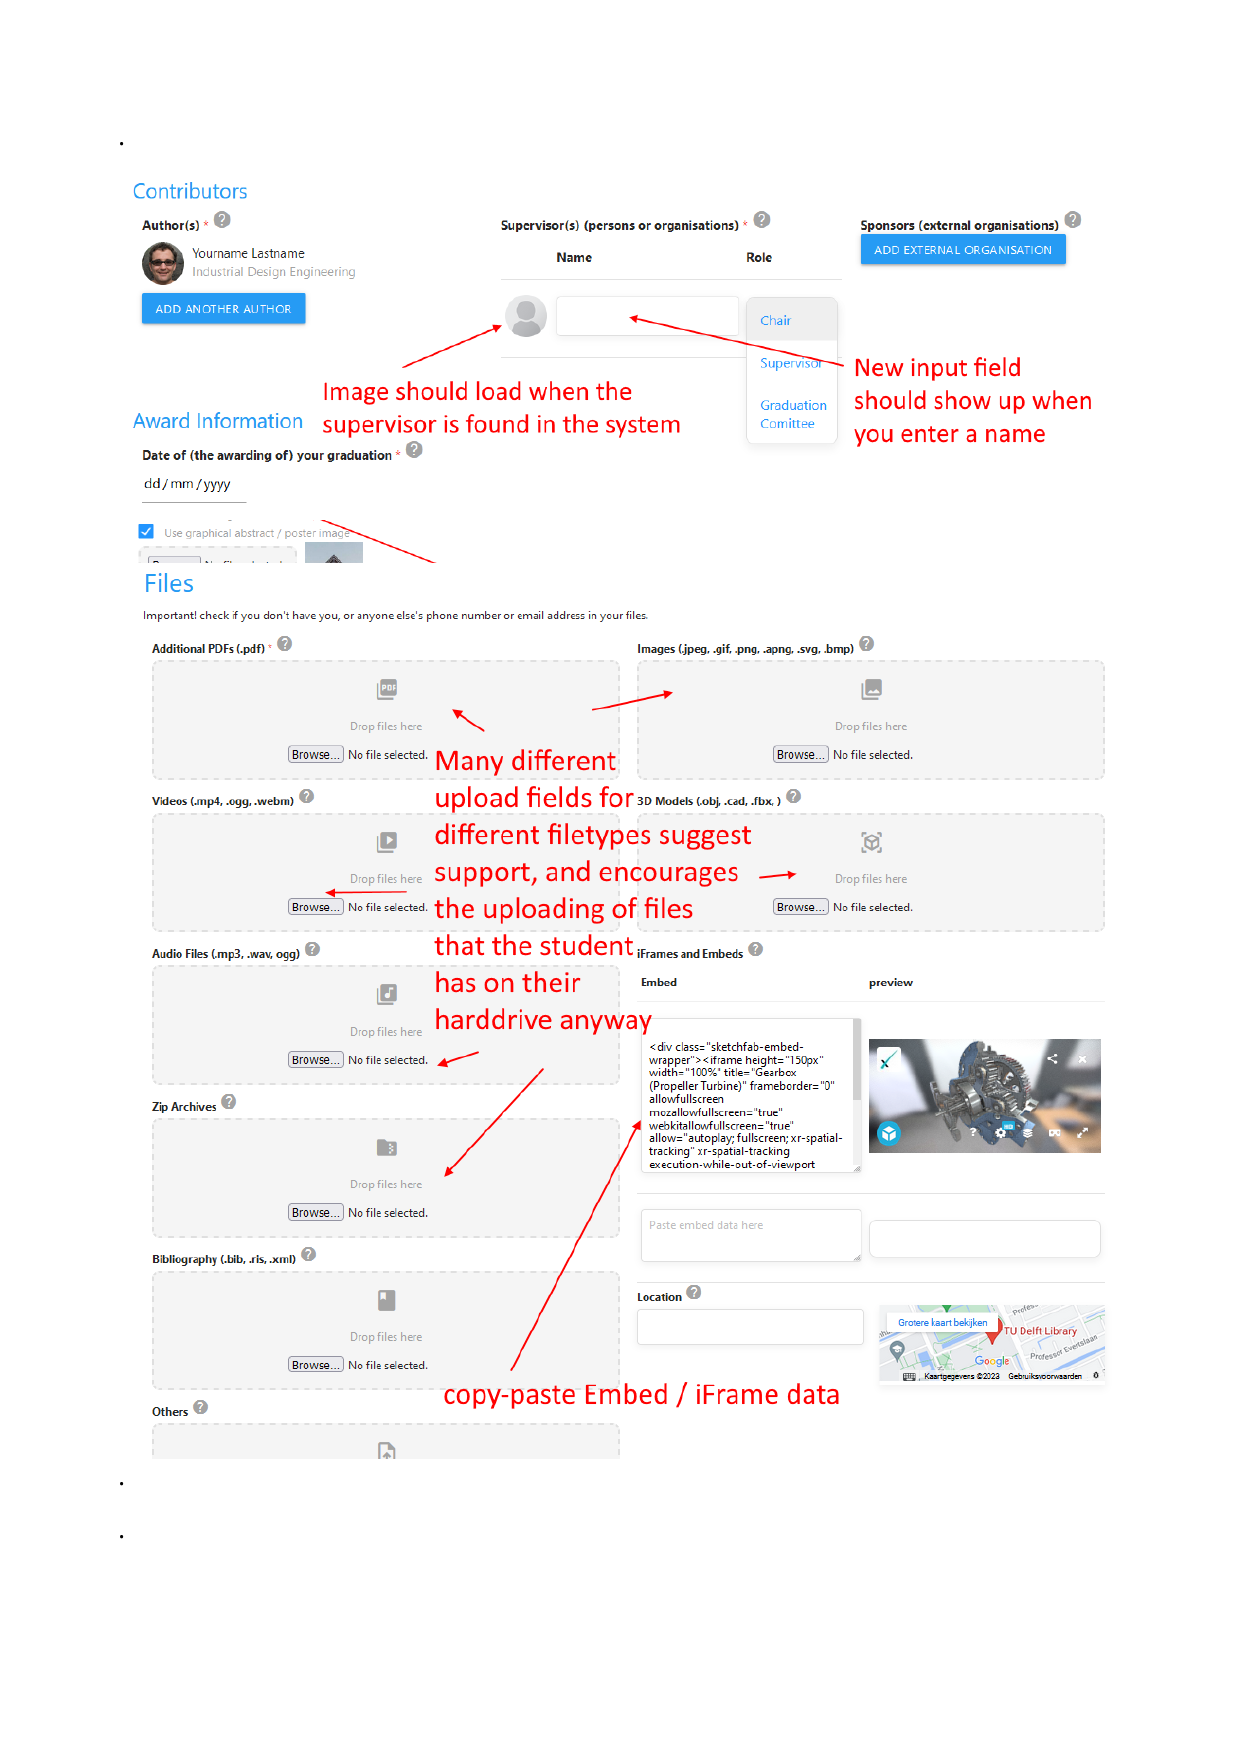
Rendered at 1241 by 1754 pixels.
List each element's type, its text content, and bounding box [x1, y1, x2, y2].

subtitle . [118, 799, 1122, 1492]
subtitle . [118, 1512, 1122, 1546]
subtitle . [118, 118, 1122, 152]
picture [118, 171, 1130, 1459]
